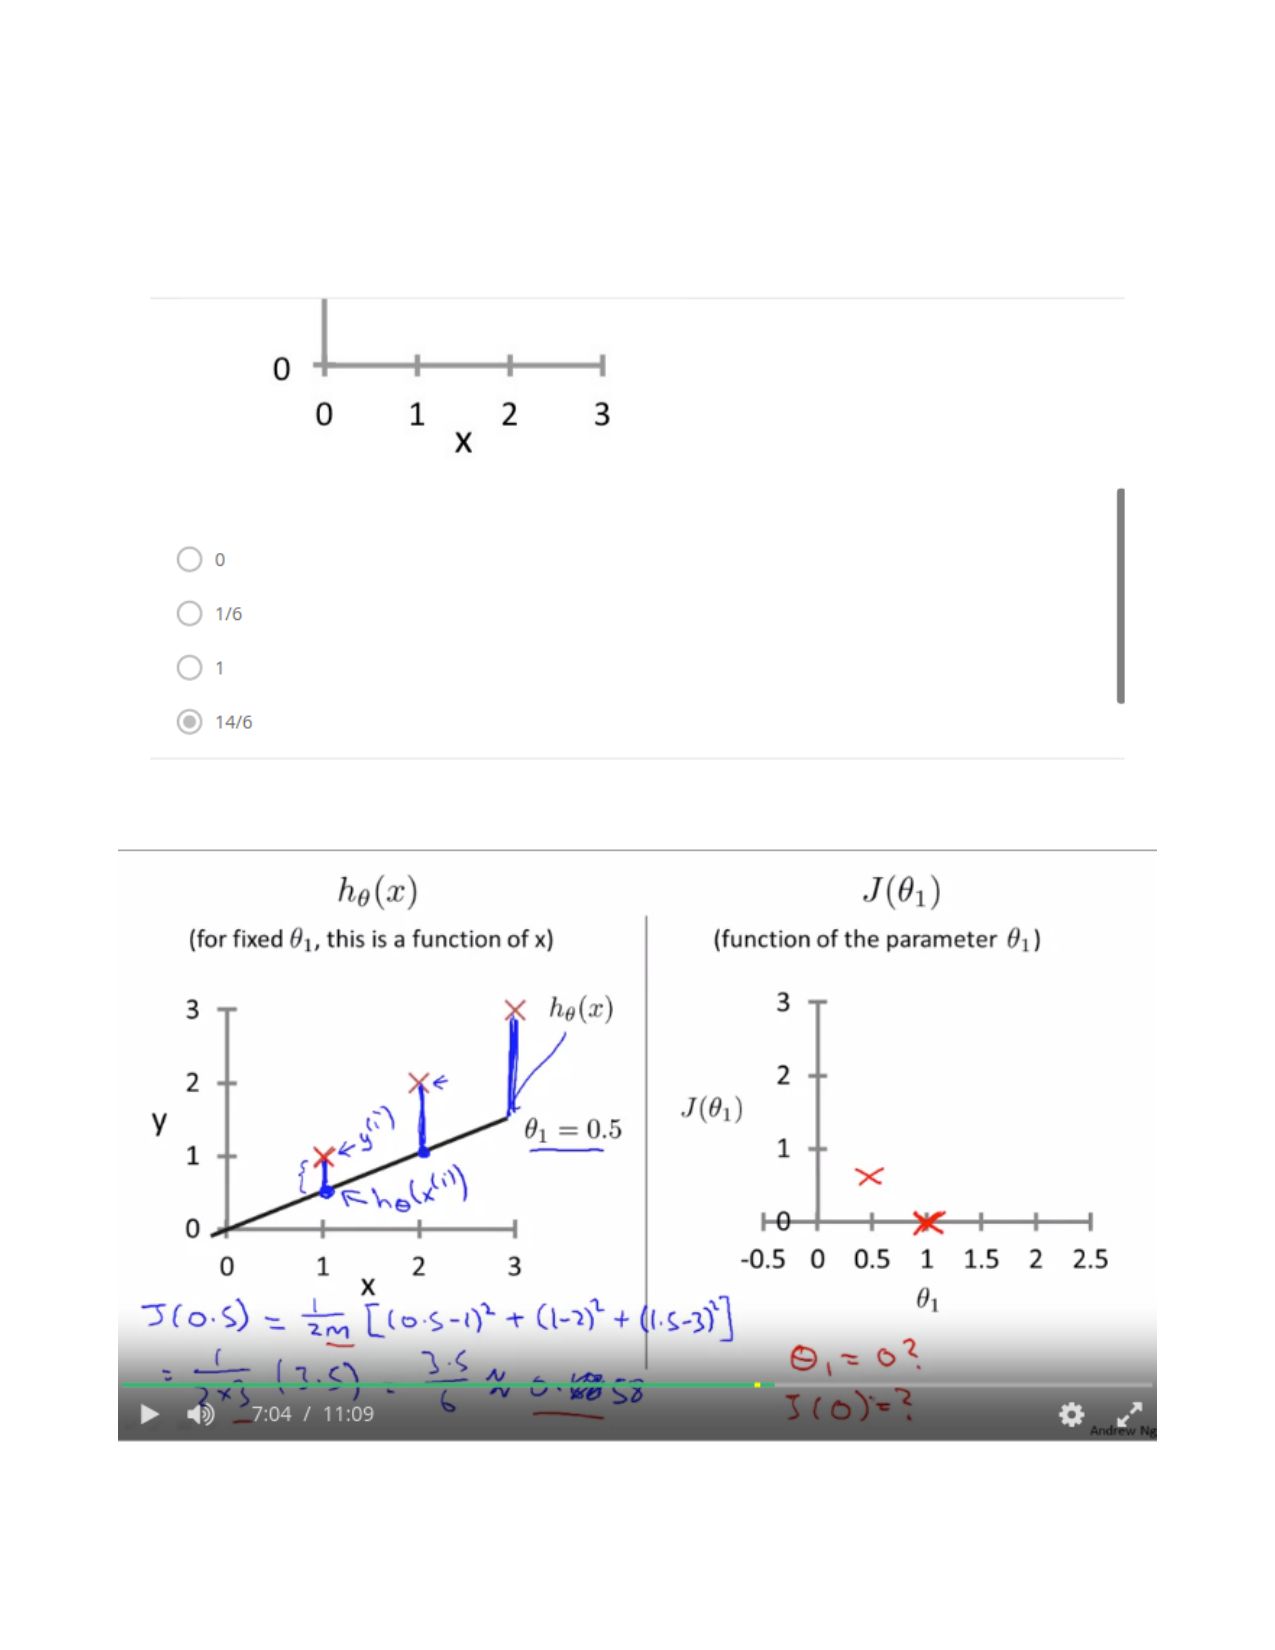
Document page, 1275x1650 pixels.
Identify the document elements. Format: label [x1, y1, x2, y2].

picture [118, 844, 1157, 1446]
picture [150, 289, 1125, 788]
